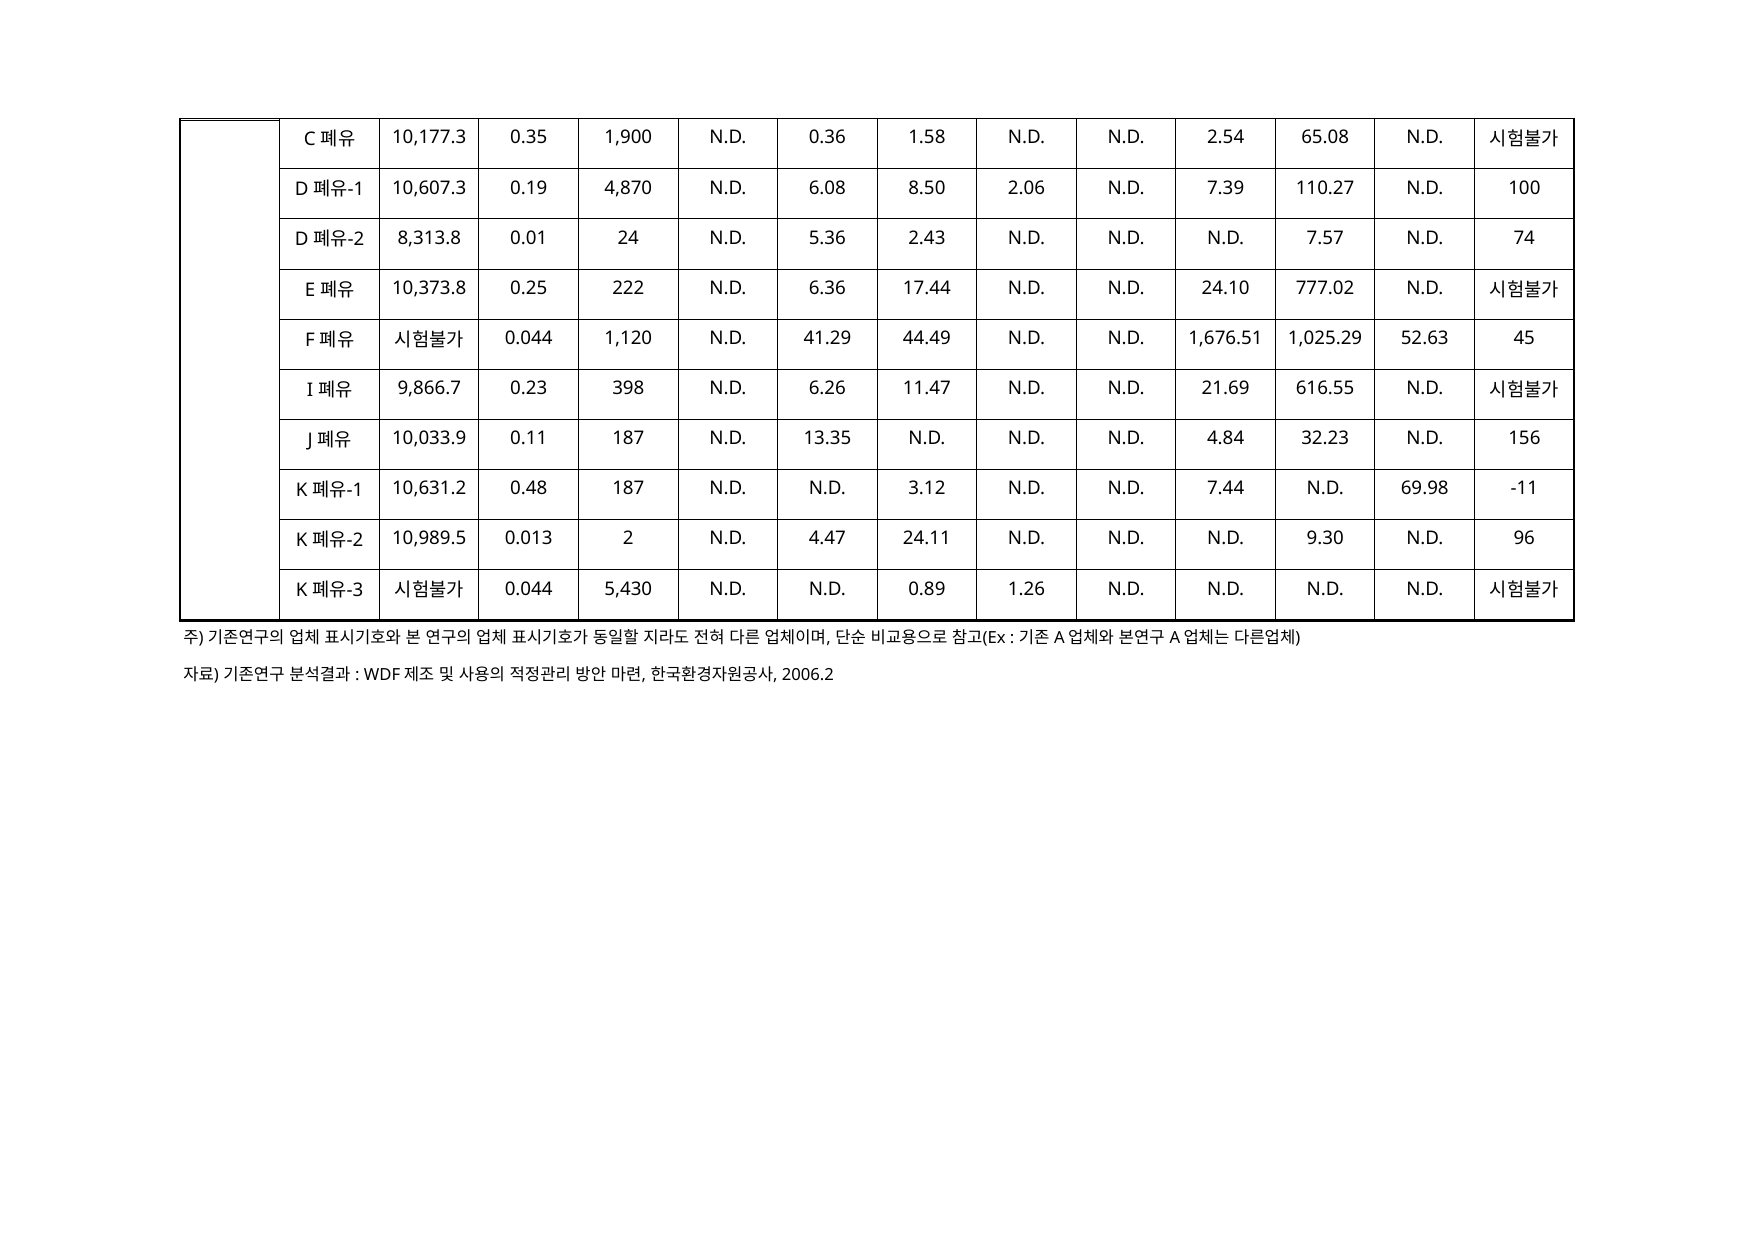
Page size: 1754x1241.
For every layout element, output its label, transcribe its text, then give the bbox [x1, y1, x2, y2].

table_cell 222 [579, 270, 678, 318]
table_cell 24.11 [878, 520, 976, 569]
table_cell 100 [1475, 169, 1573, 218]
table_cell N.D. [679, 320, 777, 369]
table_cell 5.36 [778, 219, 877, 268]
table_cell 2.06 [977, 169, 1076, 218]
table_cell 시험불가 [380, 570, 478, 619]
table_cell N.D. [1375, 570, 1474, 619]
table_cell 3.12 [878, 470, 976, 519]
table_cell N.D. [1375, 420, 1474, 469]
table_cell 13.35 [778, 420, 877, 469]
table_cell 7.57 [1276, 219, 1374, 268]
table_cell 156 [1475, 420, 1573, 469]
table_cell N.D. [1276, 570, 1374, 619]
table_cell N.D. [1077, 270, 1175, 318]
table_cell 5,430 [579, 570, 678, 619]
table_cell 시험불가 [1475, 270, 1573, 318]
table_cell 11.47 [878, 370, 976, 419]
table_cell K 폐유-3 [280, 570, 379, 619]
table_cell 8.50 [878, 169, 976, 218]
table_cell N.D. [679, 270, 777, 318]
table_cell 주) 기존연구의 업체 표시기호와 본 연구의 업체 표시기호가 동일할 지라도 전혀 다른 업체이며, 단순 비교용으로 참고(Ex : 기존 A업체와 본연구 A업체는 다른업체) 자료) 기존연구 분석결과 : WDF제조 및 사용의 적정관리 방안 마련, 한국환경자원공사, 2006.2 [180, 622, 1574, 700]
table_cell 616.55 [1276, 370, 1374, 419]
table_cell N.D. [1375, 169, 1474, 218]
table_cell 10,989.5 [380, 520, 478, 569]
table_cell N.D. [1077, 169, 1175, 218]
table_cell N.D. [1176, 219, 1275, 268]
table_cell N.D. [679, 119, 777, 168]
table_cell N.D. [977, 520, 1076, 569]
table_cell 8,313.8 [380, 219, 478, 268]
table_cell 0.19 [479, 169, 578, 218]
table_cell N.D. [977, 270, 1076, 318]
table_cell 6.26 [778, 370, 877, 419]
table_cell N.D. [679, 370, 777, 419]
table_cell 4.84 [1176, 420, 1275, 469]
table_cell 17.44 [878, 270, 976, 318]
table_cell N.D. [1375, 370, 1474, 419]
table_cell N.D. [679, 420, 777, 469]
table_cell N.D. [1077, 320, 1175, 369]
table_cell 32.23 [1276, 420, 1374, 469]
table_cell 1.26 [977, 570, 1076, 619]
table_cell 0.01 [479, 219, 578, 268]
table_cell 시험불가 [1475, 570, 1573, 619]
table_cell 7.44 [1176, 470, 1275, 519]
table_cell 2.54 [1176, 119, 1275, 168]
table_cell 0.25 [479, 270, 578, 318]
table_cell N.D. [1077, 470, 1175, 519]
table_cell 시험불가 [1475, 370, 1573, 419]
table_cell 0.89 [878, 570, 976, 619]
table_cell C 폐유 [280, 119, 379, 168]
table_cell N.D. [1077, 570, 1175, 619]
table_cell 0.48 [479, 470, 578, 519]
table_cell 777.02 [1276, 270, 1374, 318]
table_cell 65.08 [1276, 119, 1374, 168]
table_cell N.D. [1375, 520, 1474, 569]
table_cell 10,373.8 [380, 270, 478, 318]
table_cell 0.23 [479, 370, 578, 419]
table_cell 0.013 [479, 520, 578, 569]
table_cell 1,120 [579, 320, 678, 369]
table_cell E 폐유 [280, 270, 379, 318]
table_cell 74 [1475, 219, 1573, 268]
table_cell 1.58 [878, 119, 976, 168]
table_cell N.D. [1077, 219, 1175, 268]
table_cell 1,900 [579, 119, 678, 168]
table_cell 69.98 [1375, 470, 1474, 519]
table_cell N.D. [1077, 119, 1175, 168]
table_cell K 폐유-1 [280, 470, 379, 519]
table_cell [181, 121, 279, 619]
table_cell 24 [579, 219, 678, 268]
table_cell N.D. [977, 119, 1076, 168]
table_cell I 폐유 [280, 370, 379, 419]
table_cell 6.08 [778, 169, 877, 218]
table_cell 0.044 [479, 320, 578, 369]
table_cell 52.63 [1375, 320, 1474, 369]
table_cell 4.47 [778, 520, 877, 569]
table_cell 7.39 [1176, 169, 1275, 218]
table_cell 2.43 [878, 219, 976, 268]
table_cell N.D. [977, 320, 1076, 369]
table_cell N.D. [1077, 520, 1175, 569]
table_cell N.D. [1176, 570, 1275, 619]
table_cell 21.69 [1176, 370, 1275, 419]
table_cell N.D. [679, 570, 777, 619]
table_cell N.D. [1077, 420, 1175, 469]
table_cell 187 [579, 470, 678, 519]
table_cell N.D. [878, 420, 976, 469]
table_cell D 폐유-1 [280, 169, 379, 218]
table_cell 110.27 [1276, 169, 1374, 218]
table_cell 187 [579, 420, 678, 469]
table_cell 시험불가 [1475, 119, 1573, 168]
table_cell N.D. [977, 219, 1076, 268]
table_cell 45 [1475, 320, 1573, 369]
table_cell 0.35 [479, 119, 578, 168]
table_cell 9.30 [1276, 520, 1374, 569]
table_cell 2 [579, 520, 678, 569]
table_cell 10,177.3 [380, 119, 478, 168]
table_cell N.D. [1176, 520, 1275, 569]
table_cell N.D. [1375, 219, 1474, 268]
table_cell J 폐유 [280, 420, 379, 469]
table_cell 10,607.3 [380, 169, 478, 218]
table_cell N.D. [977, 370, 1076, 419]
table_cell 10,631.2 [380, 470, 478, 519]
table_cell 0.36 [778, 119, 877, 168]
table_cell 1,025.29 [1276, 320, 1374, 369]
table_cell N.D. [977, 420, 1076, 469]
table_cell N.D. [977, 470, 1076, 519]
table_cell N.D. [679, 169, 777, 218]
table_cell F 폐유 [280, 320, 379, 369]
table_cell 0.11 [479, 420, 578, 469]
table_cell N.D. [1276, 470, 1374, 519]
table_cell 44.49 [878, 320, 976, 369]
table_cell 시험불가 [380, 320, 478, 369]
table_cell 41.29 [778, 320, 877, 369]
table_cell 4,870 [579, 169, 678, 218]
table_cell N.D. [1077, 370, 1175, 419]
table_cell 1,676.51 [1176, 320, 1275, 369]
table_cell 398 [579, 370, 678, 419]
table_cell -11 [1475, 470, 1573, 519]
table_cell 10,033.9 [380, 420, 478, 469]
table_cell N.D. [679, 219, 777, 268]
table_cell N.D. [1375, 270, 1474, 318]
table_cell K 폐유-2 [280, 520, 379, 569]
table_cell 0.044 [479, 570, 578, 619]
table_cell 9,866.7 [380, 370, 478, 419]
table_cell 24.10 [1176, 270, 1275, 318]
table_cell N.D. [778, 570, 877, 619]
table_cell N.D. [679, 520, 777, 569]
table_cell D 폐유-2 [280, 219, 379, 268]
table_cell N.D. [679, 470, 777, 519]
table_cell 6.36 [778, 270, 877, 318]
table_cell N.D. [1375, 119, 1474, 168]
table_cell 96 [1475, 520, 1573, 569]
table_cell N.D. [778, 470, 877, 519]
